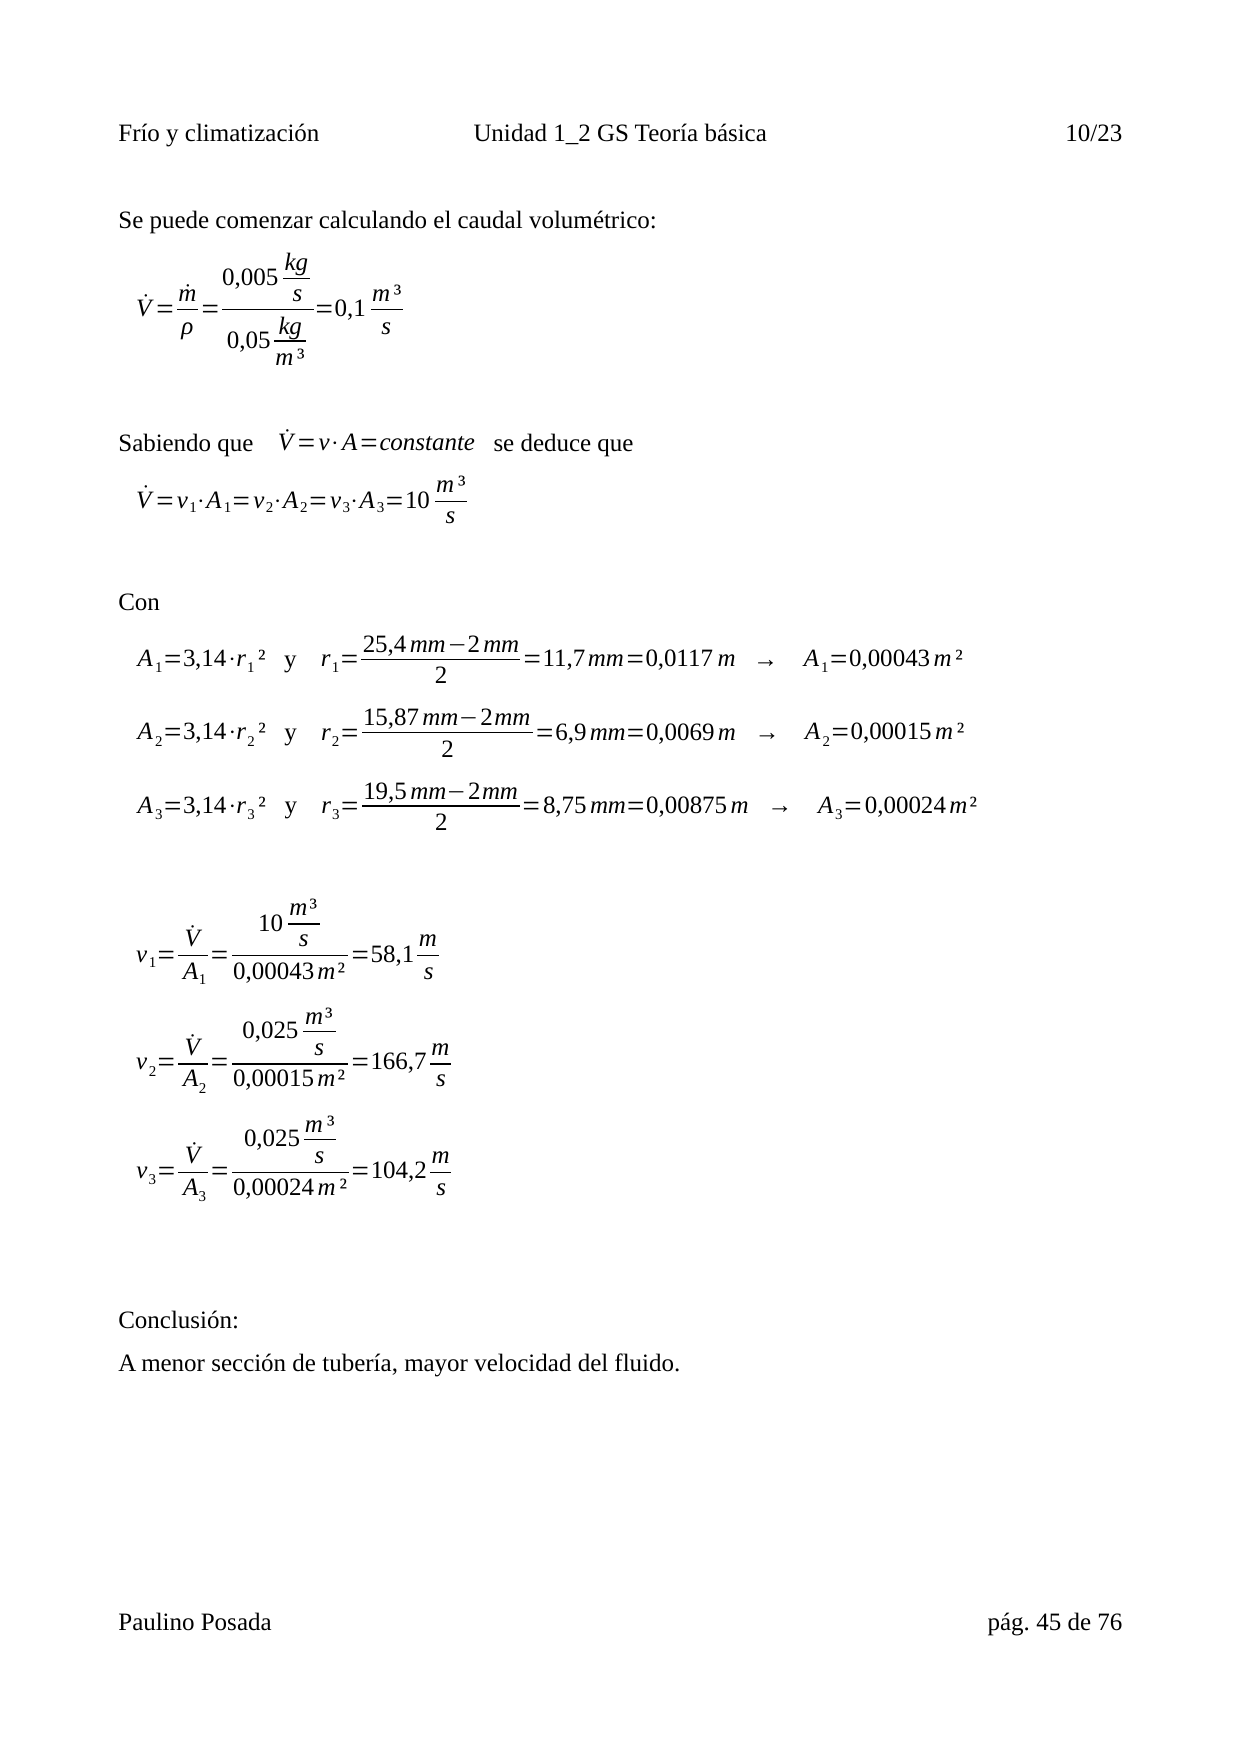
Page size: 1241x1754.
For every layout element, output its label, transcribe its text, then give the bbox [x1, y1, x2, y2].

text Con [118, 587, 1122, 616]
text y → [118, 704, 1122, 763]
text y → [118, 777, 1122, 836]
text y → [118, 631, 1122, 689]
text Sabiendo que se deduce que [118, 428, 1122, 456]
text Conclusión: [118, 1305, 1122, 1334]
text A menor sección de tubería, mayor velocidad del fluido. [118, 1348, 1122, 1377]
text Se puede comenzar calculando el caudal volumétrico: [118, 205, 1122, 234]
